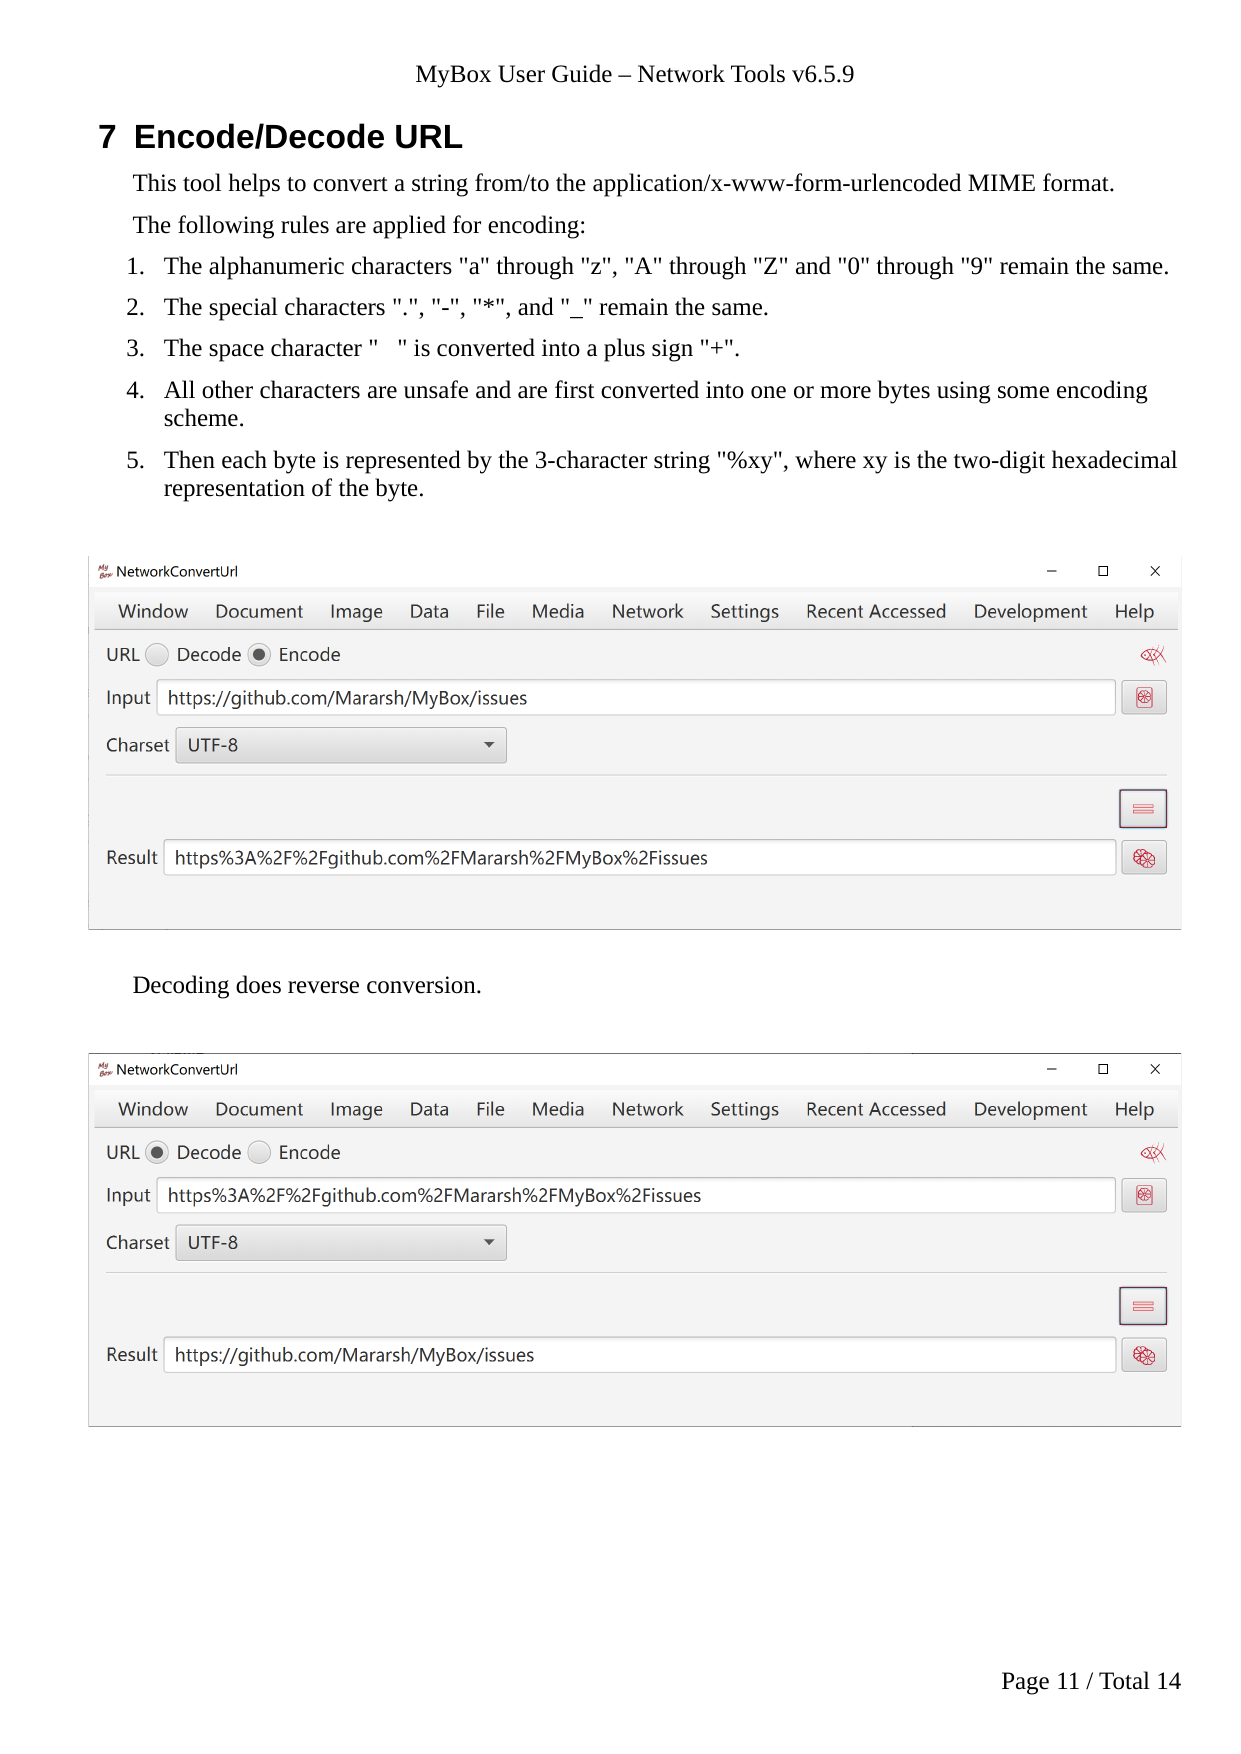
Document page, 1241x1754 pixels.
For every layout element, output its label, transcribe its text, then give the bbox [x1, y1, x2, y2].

list Then each byte is represented by the 3-character string "%xy", where xy is the two-digit hexadecimal representation of the byte. [126, 445, 1181, 502]
list The alphanumeric characters "a" through "z", "A" through "Z" and "0" through "9" remain the same. [126, 251, 1181, 280]
picture [88, 556, 1182, 930]
text Decoding does reverse conversion. [88, 971, 1181, 999]
list The special characters ".", "-", "*", and "_" remain the same. [126, 292, 1181, 321]
picture [88, 1053, 1182, 1427]
text The following rules are applied for encoding: [88, 210, 1181, 238]
list All other characters are unsafe and are first converted into one or more bytes using some encoding scheme. [126, 375, 1181, 432]
text This tool helps to convert a string from/to the application/x-www-form-urlencoded MIME format. [88, 168, 1181, 197]
list The space character " " is converted into a plus sign "+". [126, 333, 1181, 362]
subtitle Encode/Decode URL [88, 117, 1181, 156]
